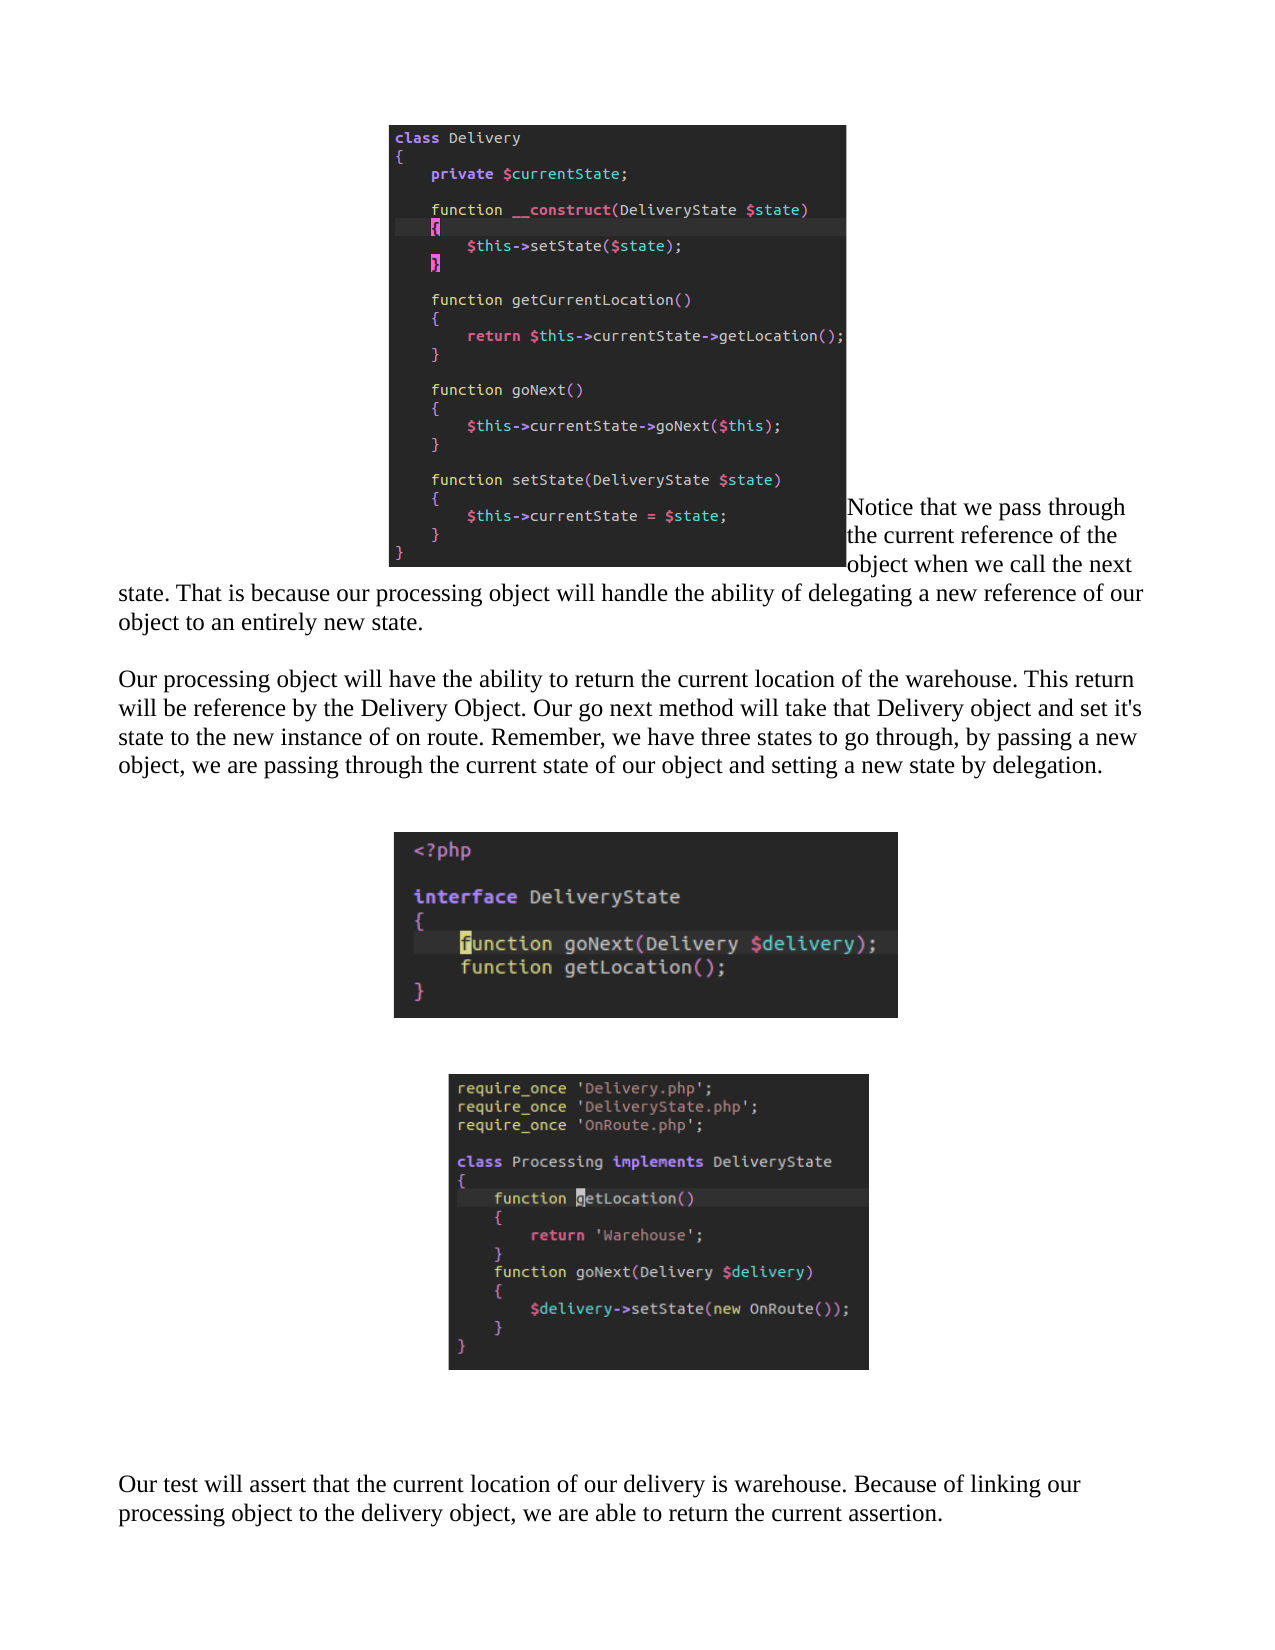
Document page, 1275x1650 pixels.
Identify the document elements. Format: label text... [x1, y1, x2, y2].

picture [393, 832, 898, 1018]
picture [448, 1074, 869, 1370]
text Our test will assert that the current location of our delivery is warehouse. Because of linking our processing object to the delivery object, we are able to return the current assertion. [118, 1469, 1157, 1527]
text Notice that we pass through the current reference of the object when we call the next state. That is because our processing object will handle the ability of delegating a new reference of our object to an entirely new state. [118, 492, 1157, 636]
text Our processing object will have the ability to return the current location of the warehouse. This return will be reference by the Delivery Object. Our go next method will take that Delivery object and set it's state to the new instance of on route. Remember, we have three states to go through, by passing a new object, we are passing through the current state of our object and setting a new state by delegation. [118, 664, 1157, 779]
picture [388, 125, 847, 567]
